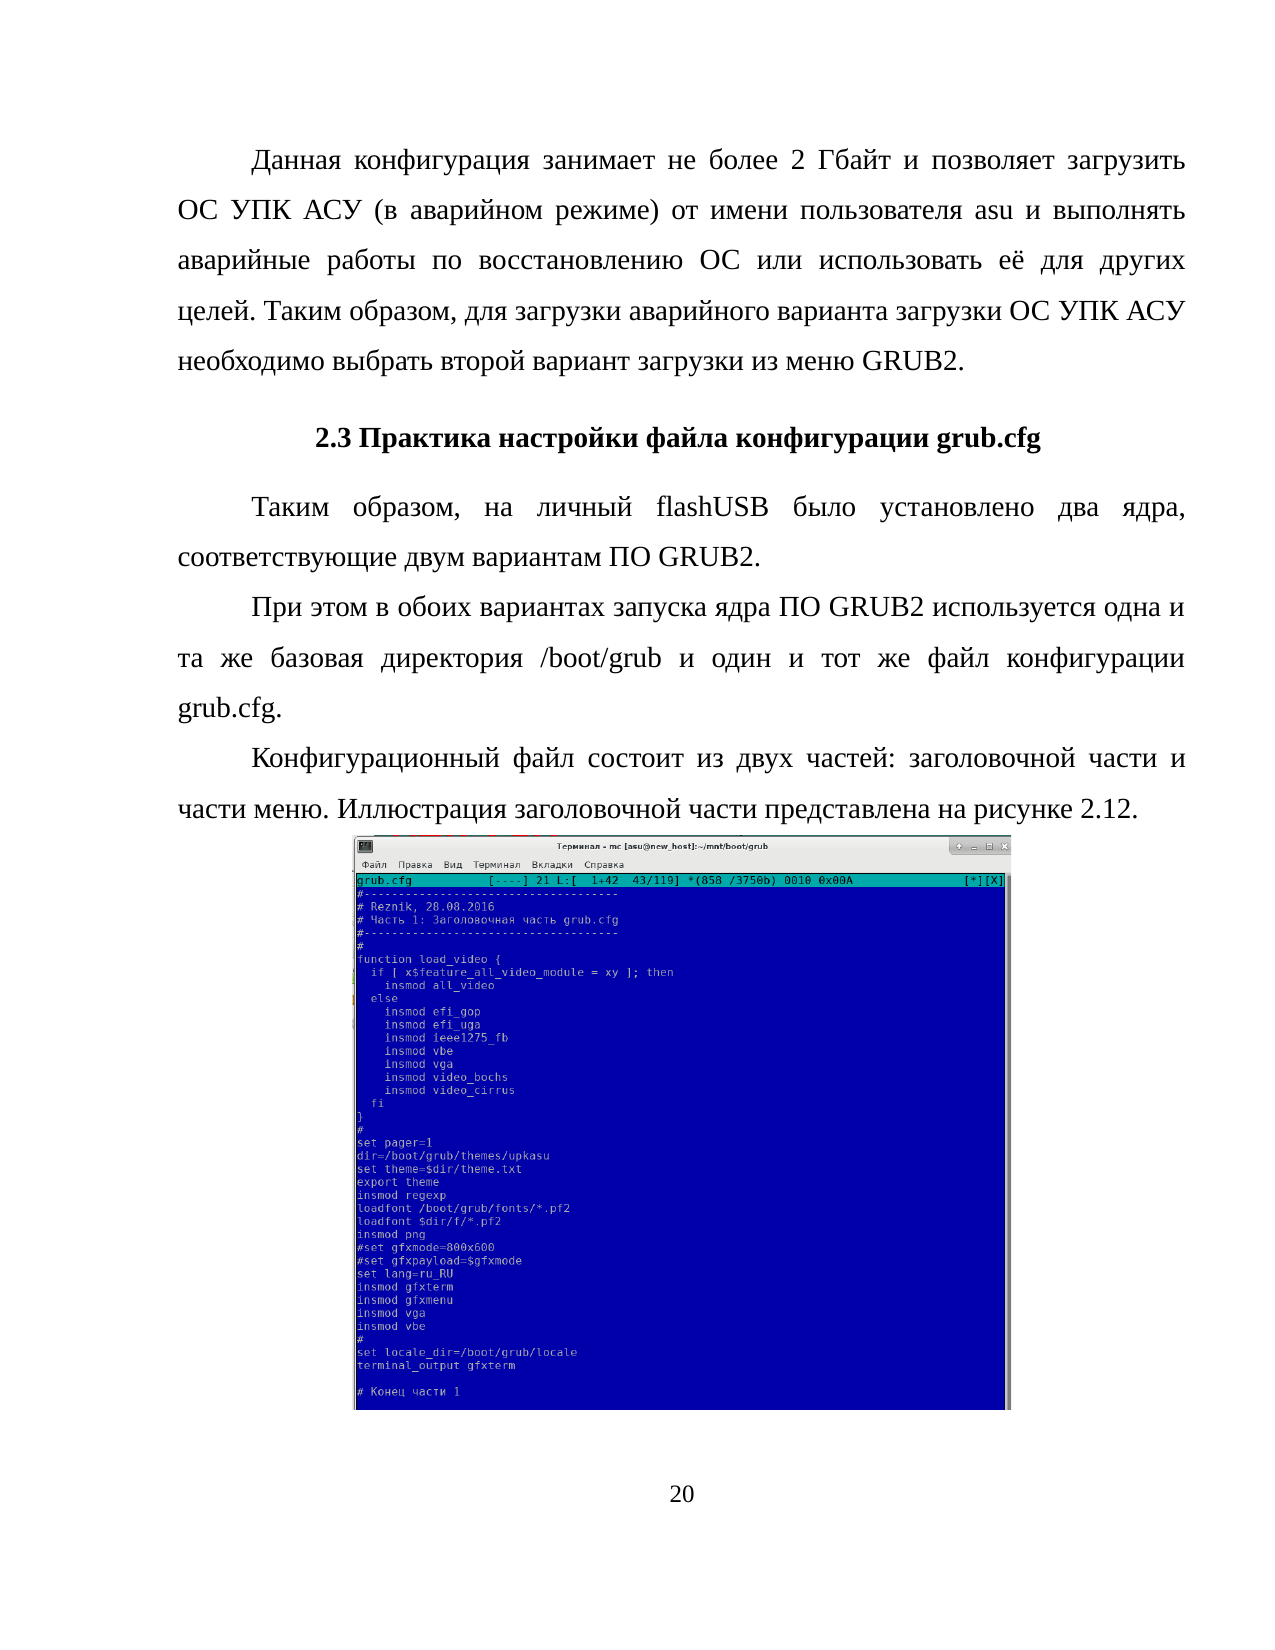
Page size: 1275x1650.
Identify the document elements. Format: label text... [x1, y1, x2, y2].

picture [960, 835, 1012, 1410]
text Данная конфигурация занимает не более 2 Гбайт и позволяет загрузить ОС УПК АСУ (в аварийном режиме) от имени пользователя asu и выполнять аварийные работы по восстановлению ОС или использовать её для других целей. Таким образом, для загрузки аварийного варианта загрузки ОС УПК АСУ необходимо выбрать второй вариант загрузки из меню GRUB2. [177, 142, 1186, 377]
subtitle 2.3 Практика настройки файла конфигурации grub.cfg [177, 420, 1186, 454]
text Конфигурационный файл состоит из двух частей: заголовочной части и части меню. Иллюстрация заголовочной части представлена на рисунке 2.12. [177, 740, 1186, 824]
text Таким образом, на личный flashUSB было установлено два ядра, соответствующие двум вариантам ПО GRUB2. [177, 489, 1186, 573]
text При этом в обоих вариантах запуска ядра ПО GRUB2 используется одна и та же базовая директория /boot/grub и один и тот же файл конфигурации grub.cfg. [177, 589, 1186, 724]
